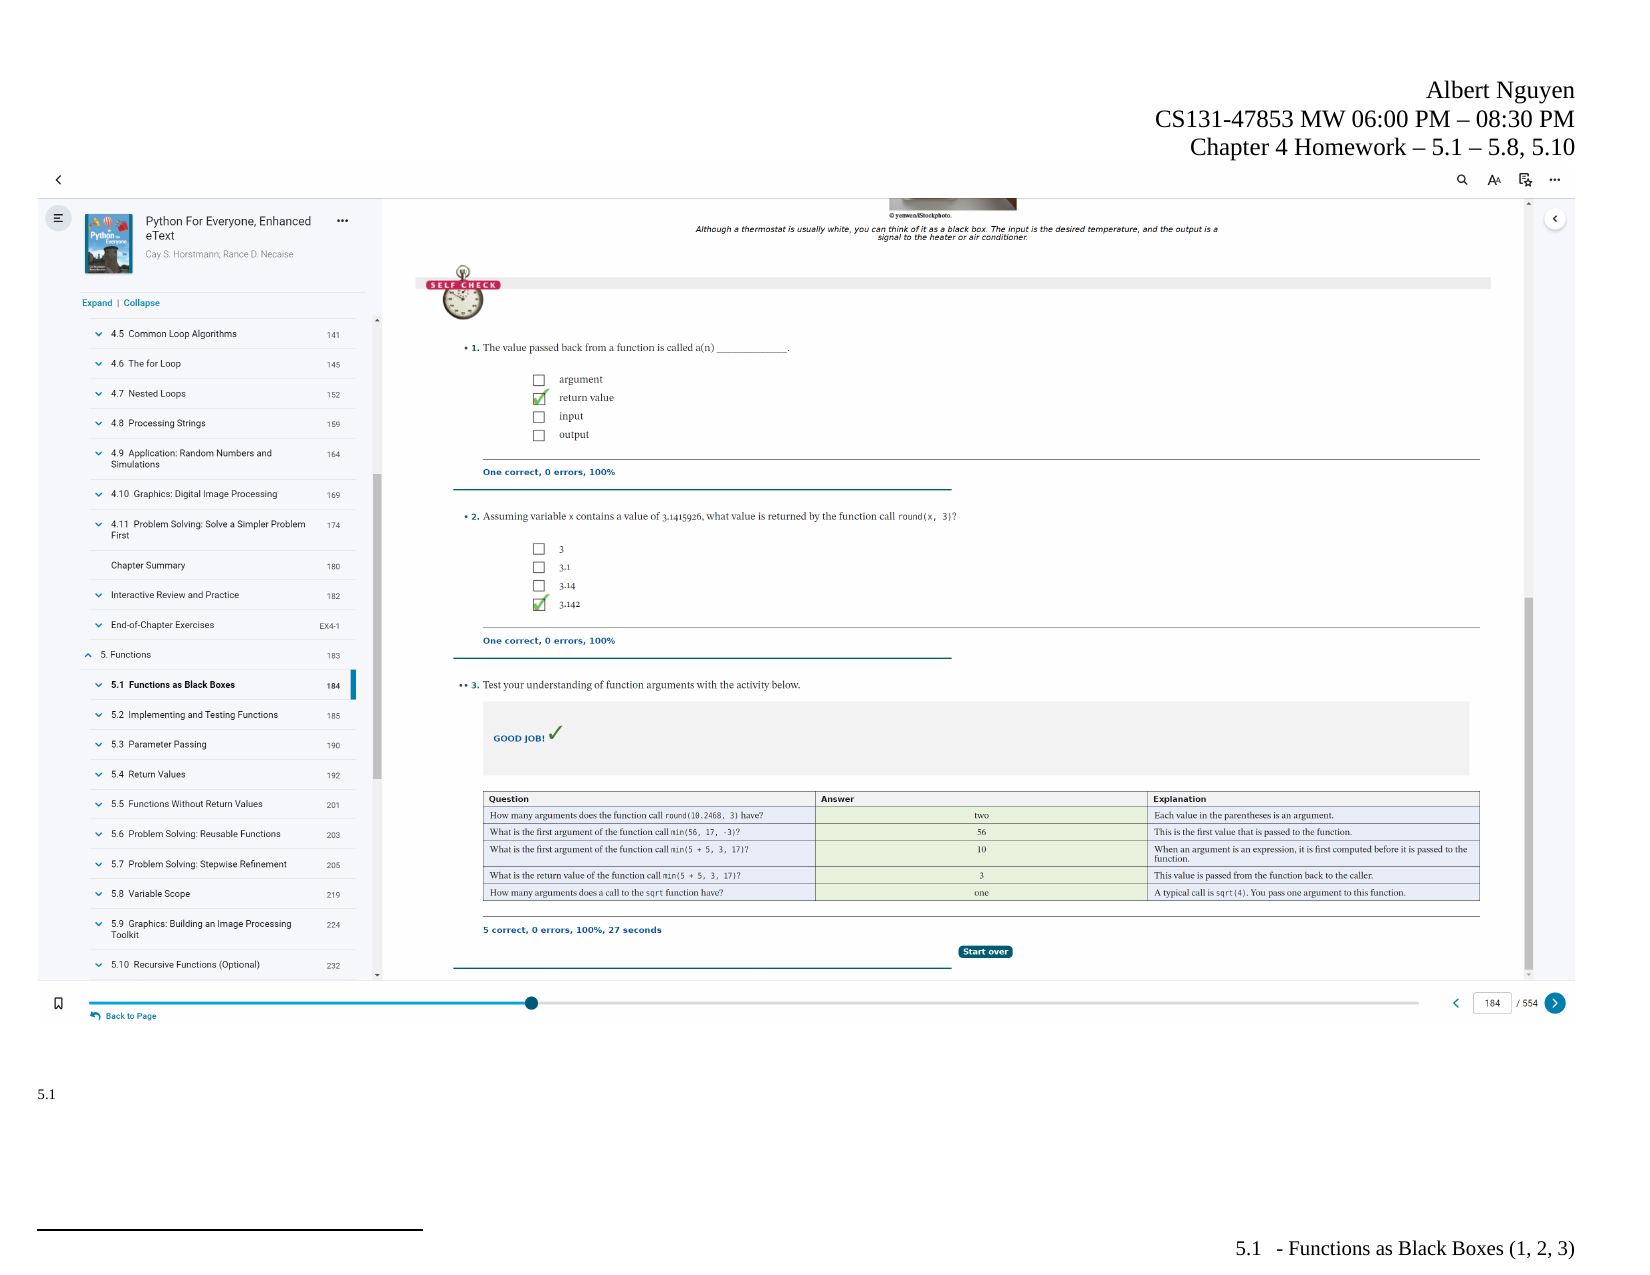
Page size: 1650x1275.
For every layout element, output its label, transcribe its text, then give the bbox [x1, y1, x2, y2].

text - Functions as Black Boxes (1, 2, 3) [37, 1236, 1575, 1260]
picture [37, 161, 1575, 997]
